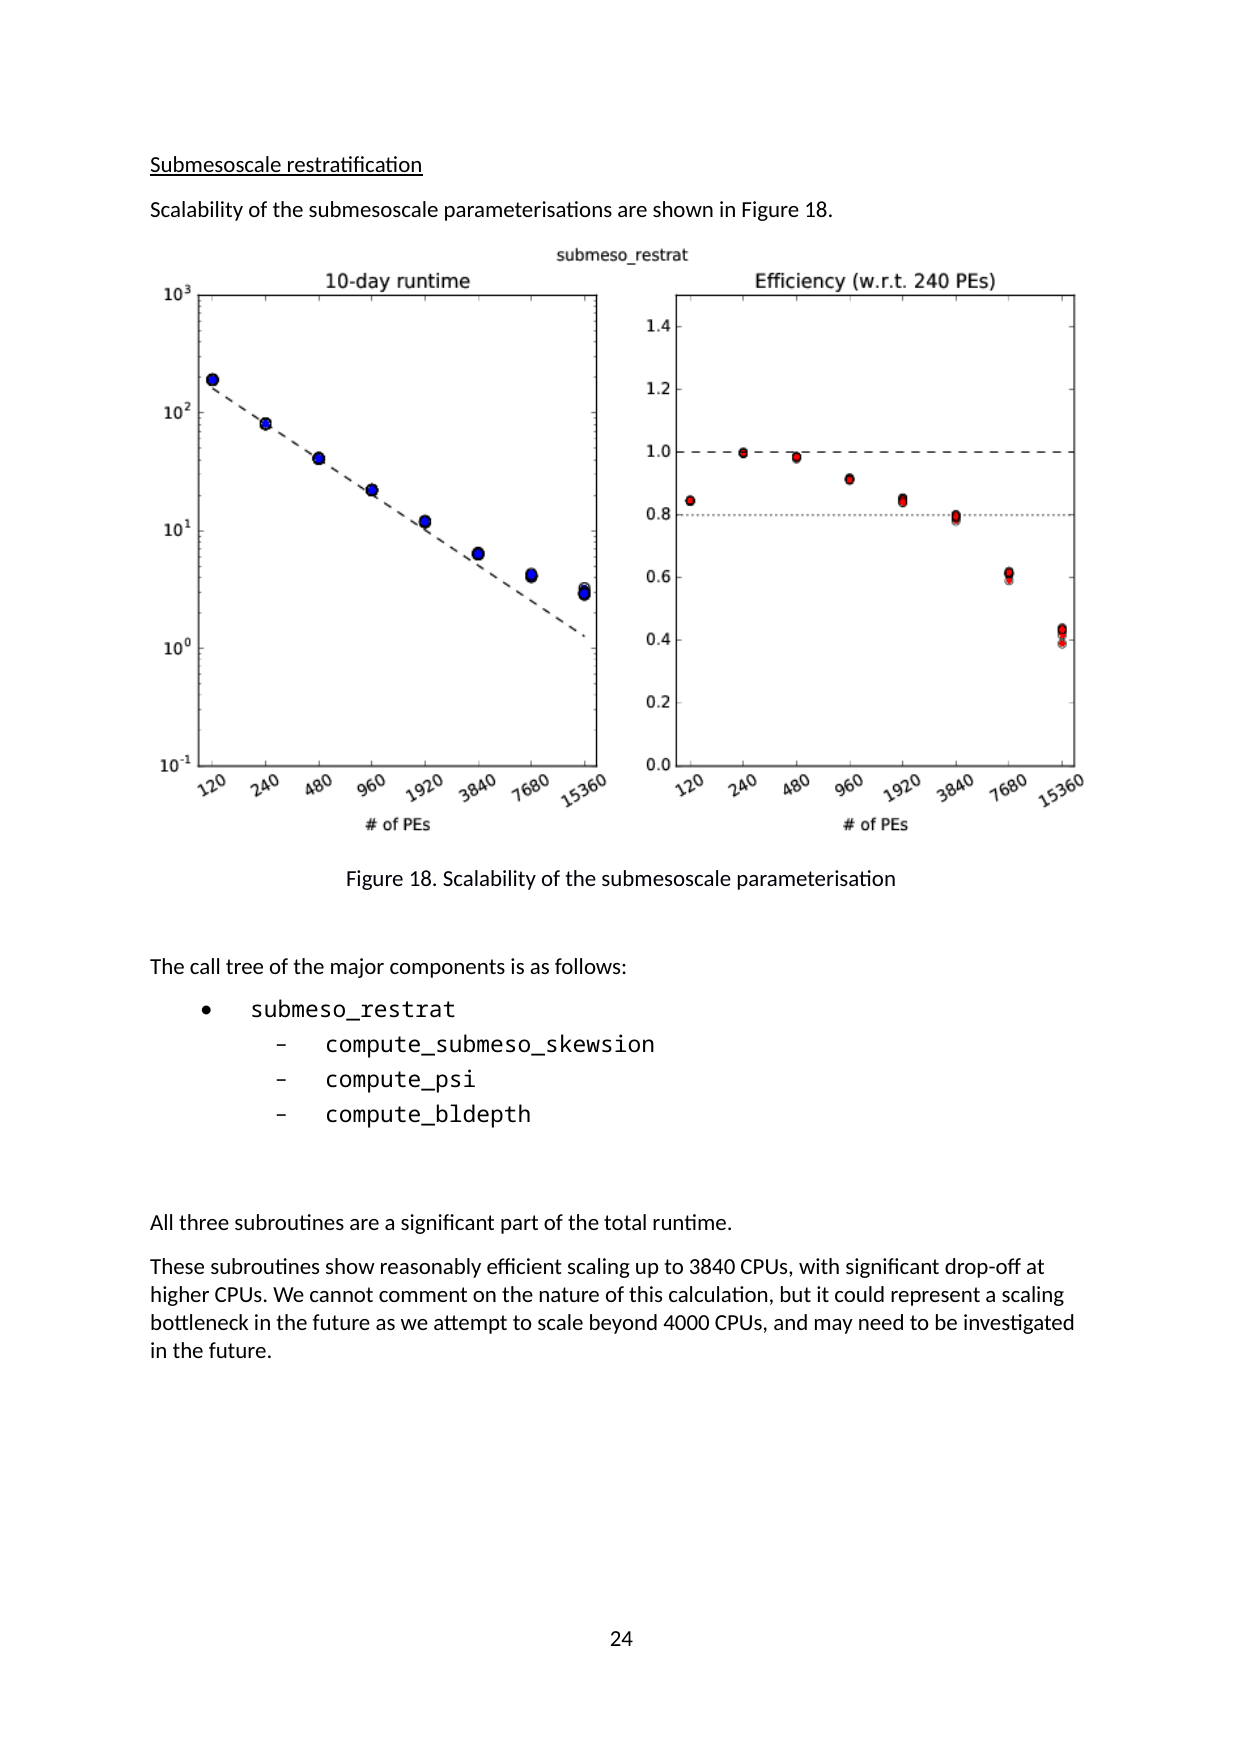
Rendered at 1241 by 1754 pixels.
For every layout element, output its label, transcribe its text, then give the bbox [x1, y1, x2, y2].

text Scalability of the submesoscale parameterisations are shown in Figure 18. [150, 195, 1092, 223]
list compute_psi [275, 1062, 1092, 1094]
picture [150, 239, 1097, 844]
text Figure 18. Scalability of the submesoscale parameterisation [150, 864, 1092, 892]
list submeso_restrat [200, 992, 1092, 1024]
text Submesoscale restratification [150, 150, 1092, 178]
list compute_bldepth [275, 1097, 1092, 1159]
text All three subroutines are a significant part of the total runtime. [150, 1208, 1092, 1236]
text The call tree of the major components is as follows: [150, 951, 1092, 980]
list compute_submeso_skewsion [275, 1027, 1092, 1059]
text These subroutines show reasonably efficient scaling up to 3840 CPUs, with significant drop-off at higher CPUs. We cannot comment on the nature of this calculation, but it could represent a scaling bottleneck in the future as we attempt to scale beyond 4000 CPUs, and may need to be investigated in the future. [150, 1252, 1092, 1364]
